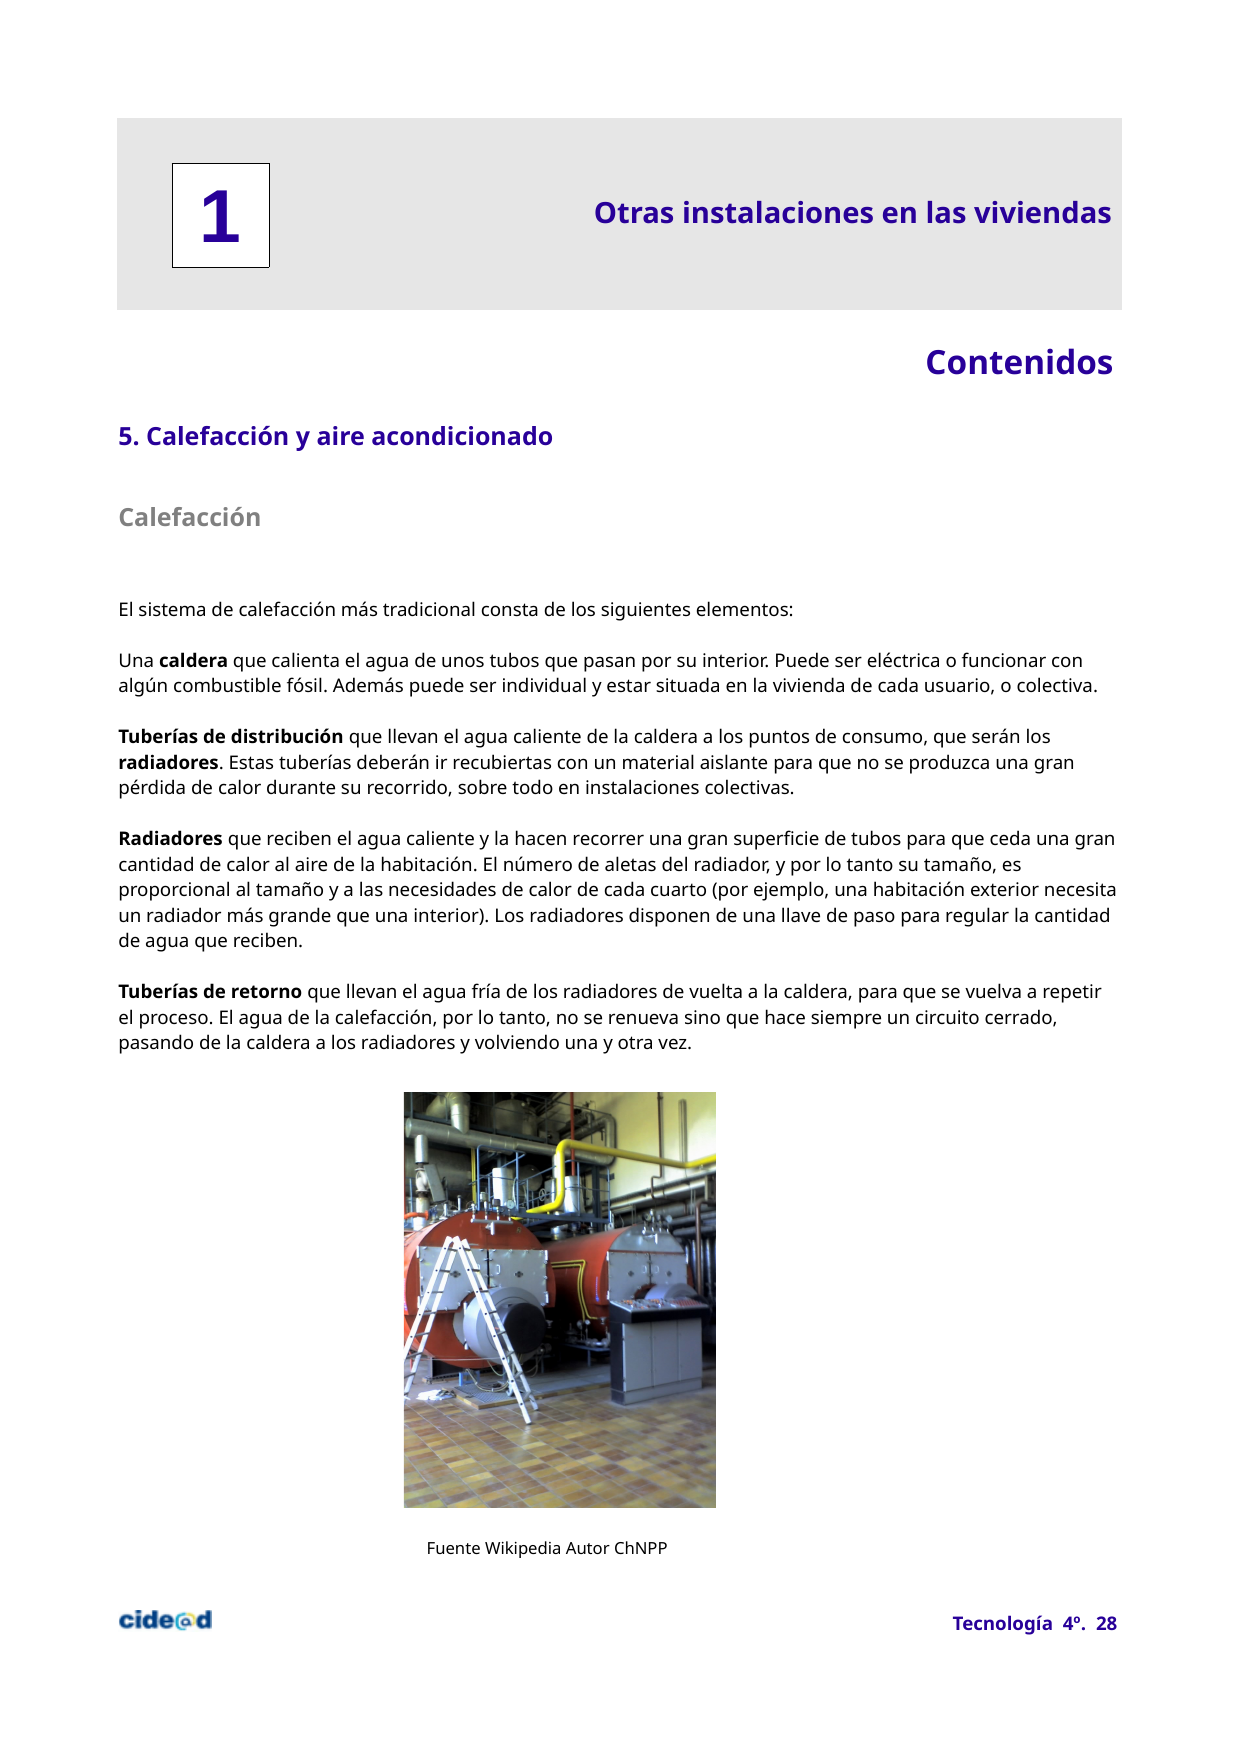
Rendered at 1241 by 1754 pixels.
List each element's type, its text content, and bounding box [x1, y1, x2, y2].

text Fuente Wikipedia Autor ChNPP [118, 1536, 1122, 1559]
text Calefacción [118, 499, 1122, 533]
picture [403, 1092, 716, 1508]
text 5. Calefacción y aire acondicionado [118, 419, 1122, 453]
text El sistema de calefacción más tradicional consta de los siguientes elementos: Una caldera que calienta el agua de unos tubos que pasan por su interior. Puede ser eléctrica o funcionar con algún combustible fósil. Además puede ser individual y estar situada en la vivienda de cada usuario, o colectiva. Tuberías de distribución que llevan el agua caliente de la caldera a los puntos de consumo, que serán los radiadores. Estas tuberías deberán ir recubiertas con un material aislante para que no se produzca una gran pérdida de calor durante su recorrido, sobre todo en instalaciones colectivas. Radiadores que reciben el agua caliente y la hacen recorrer una gran superficie de tubos para que ceda una gran cantidad de calor al aire de la habitación. El número de aletas del radiador, y por lo tanto su tamaño, es proporcional al tamaño y a las necesidades de calor de cada cuarto (por ejemplo, una habitación exterior necesita un radiador más grande que una interior). Los radiadores disponen de una llave de paso para regular la cantidad de agua que reciben. Tuberías de retorno que llevan el agua fría de los radiadores de vuelta a la caldera, para que se vuelva a repetir el proceso. El agua de la calefacción, por lo tanto, no se renueva sino que hace siempre un circuito cerrado, pasando de la caldera a los radiadores y volviendo una y otra vez. [118, 596, 1122, 1055]
picture [118, 1610, 212, 1632]
table_header Otras instalaciones en las viviendas [117, 118, 1122, 310]
text Contenidos [118, 339, 1122, 384]
